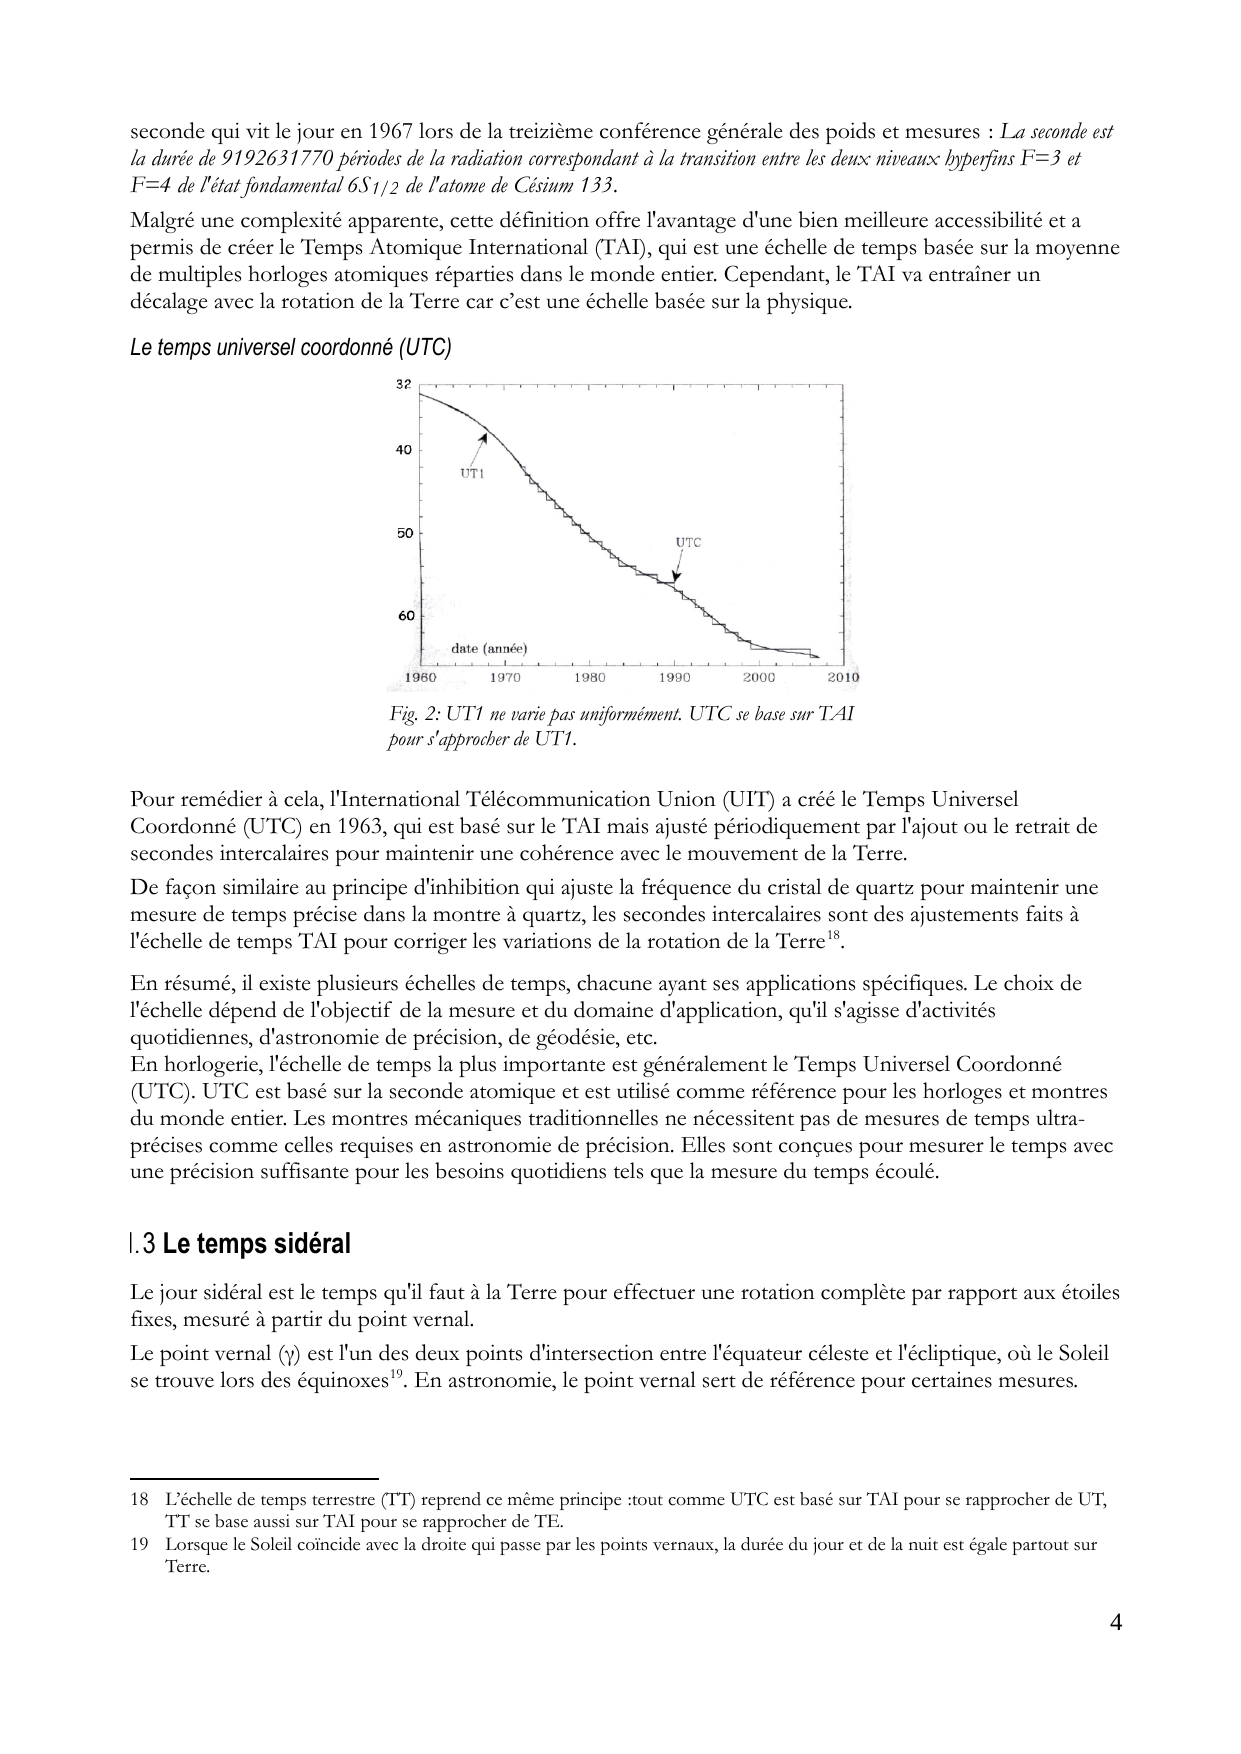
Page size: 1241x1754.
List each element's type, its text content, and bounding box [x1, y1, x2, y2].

text En horlogerie, l'échelle de temps la plus importante est généralement le Temps Universel Coordonné (UTC). UTC est basé sur la seconde atomique et est utilisé comme référence pour les horloges et montres du monde entier. Les montres mécaniques traditionnelles ne nécessitent pas de mesures de temps ultra-précises comme celles requises en astronomie de précision. Elles sont conçues pour mesurer le temps avec une précision suffisante pour les besoins quotidiens tels que la mesure du temps écoulé. [130, 1050, 1122, 1185]
text Le point vernal (γ) est l'un des deux points d'intersection entre l'équateur céleste et l'écliptique, où le Soleil se trouve lors des équinoxes. En astronomie, le point vernal sert de référence pour certaines mesures. [130, 1340, 1122, 1394]
text I.3 Le temps sidéral [130, 1227, 1122, 1261]
text [389, 751, 872, 756]
picture [386, 374, 875, 702]
text En résumé, il existe plusieurs échelles de temps, chacune ayant ses applications spécifiques. Le choix de l'échelle dépend de l'objectif de la mesure et du domaine d'application, qu'il s'agisse d'activités quotidiennes, d'astronomie de précision, de géodésie, etc. [130, 969, 1122, 1050]
text Le jour sidéral est le temps qu'il faut à la Terre pour effectuer une rotation complète par rapport aux étoiles fixes, mesuré à partir du point vernal. [130, 1279, 1122, 1333]
text seconde qui vit le jour en 1967 lors de la treizième conférence générale des poids et mesures : La seconde est la durée de 9192631770 périodes de la radiation correspondant à la transition entre les deux niveaux hyperfins F=3 et F=4 de l'état fondamental 6S1/2 de l'atome de Césium 133. [130, 118, 1122, 200]
text Lorsque le Soleil coïncide avec la droite qui passe par les points vernaux, la durée du jour et de la nuit est égale partout sur Terre. [130, 1533, 1122, 1577]
text Malgré une complexité apparente, cette définition offre l'avantage d'une bien meilleure accessibilité et a permis de créer le Temps Atomique International (TAI), qui est une échelle de temps basée sur la moyenne de multiples horloges atomiques réparties dans le monde entier. Cependant, le TAI va entraîner un décalage avec la rotation de la Terre car c’est une échelle basée sur la physique. [130, 207, 1122, 315]
text Pour remédier à cela, l'International Télécommunication Union (UIT) a créé le Temps Universel Coordonné (UTC) en 1963, qui est basé sur le TAI mais ajusté périodiquement par l'ajout ou le retrait de secondes intercalaires pour maintenir une cohérence avec le mouvement de la Terre. [130, 372, 1122, 867]
text L’échelle de temps terrestre (TT) reprend ce même principe :tout comme UTC est basé sur TAI pour se rapprocher de UT, TT se base aussi sur TAI pour se rapprocher de TE. [130, 1488, 1122, 1533]
text Le temps universel coordonné (UTC) [130, 332, 1122, 360]
text De façon similaire au principe d'inhibition qui ajuste la fréquence du cristal de quartz pour maintenir une mesure de temps précise dans la montre à quartz, les secondes intercalaires sont des ajustements faits à l'échelle de temps TAI pour corriger les variations de la rotation de la Terre. [130, 874, 1122, 955]
text Fig. 2: UT1 ne varie pas uniformément. UTC se base sur TAI pour s'approcher de UT1. [389, 702, 872, 751]
